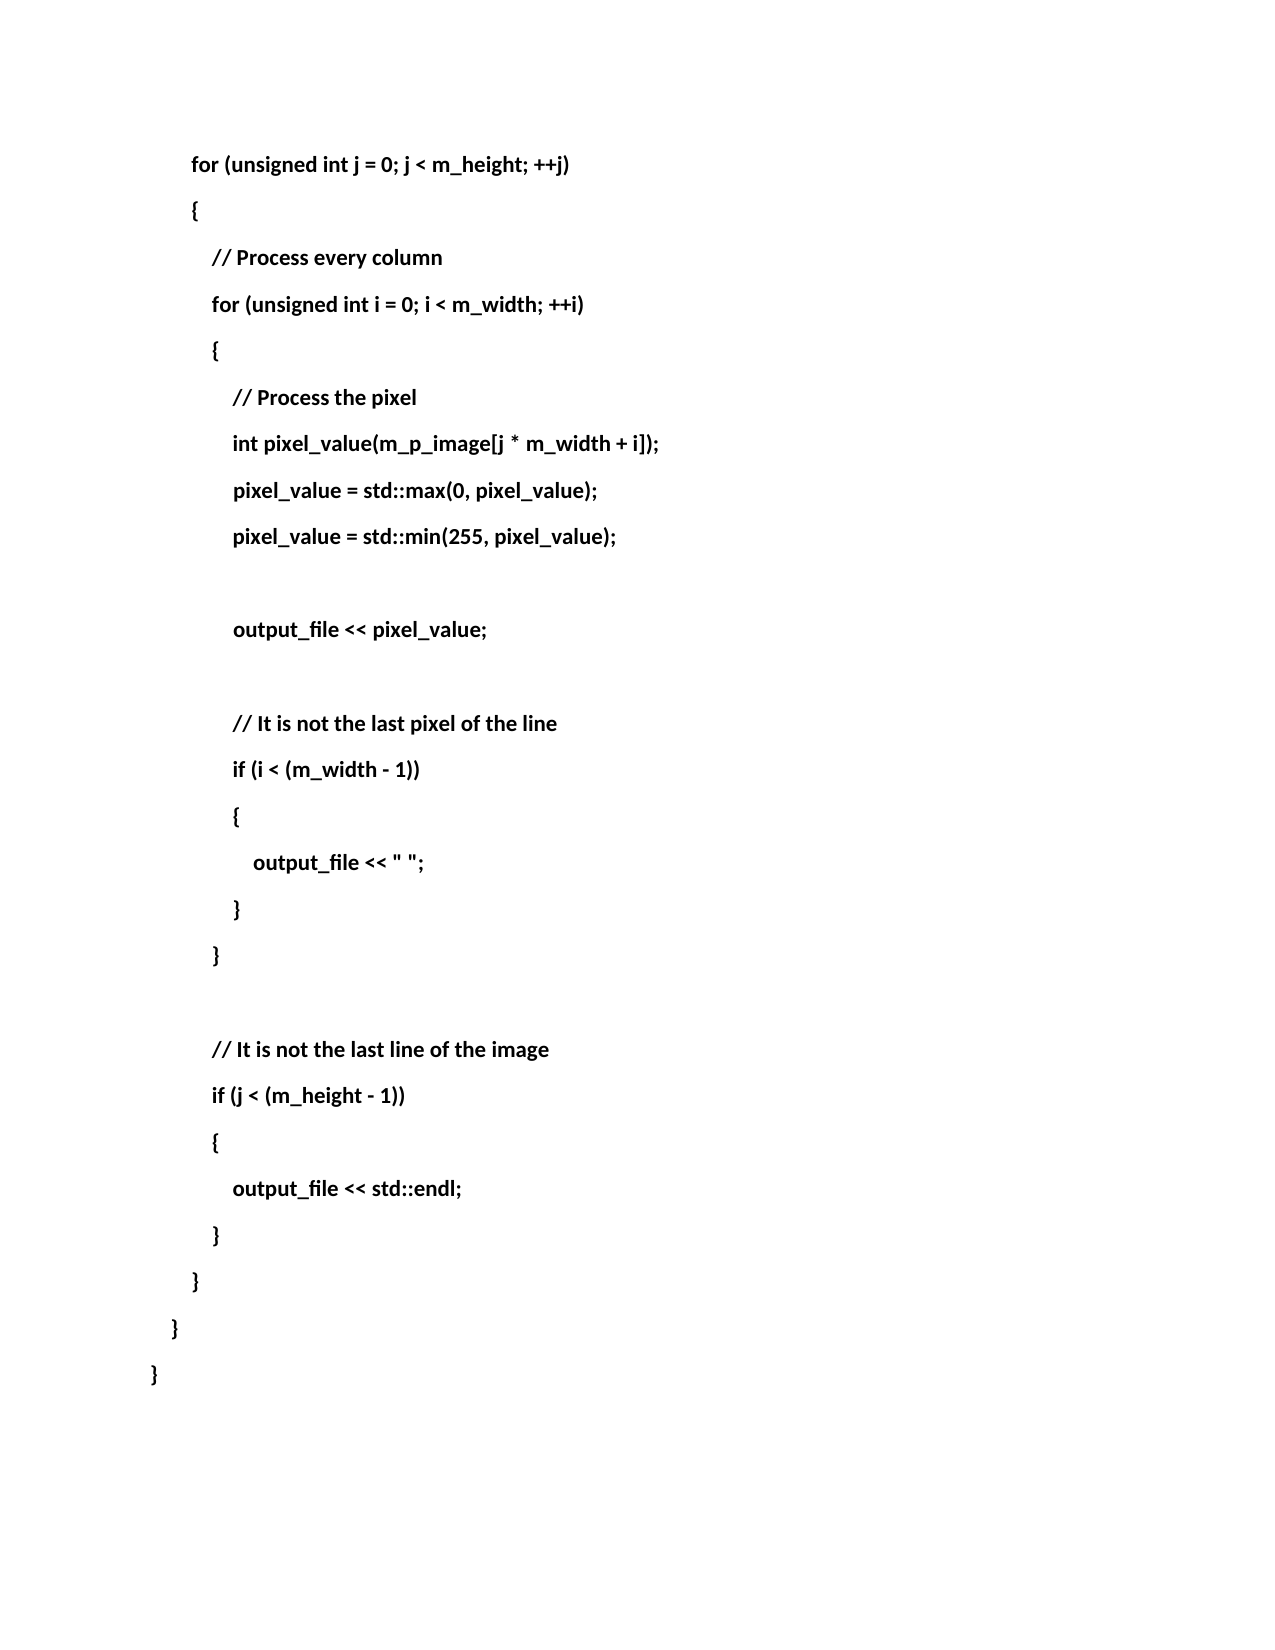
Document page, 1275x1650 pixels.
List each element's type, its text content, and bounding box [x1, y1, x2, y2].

text { [150, 336, 1125, 364]
text // It is not the last pixel of the line [150, 709, 1125, 737]
text } [150, 942, 1125, 969]
text // Process every column [150, 243, 1125, 271]
text } [150, 1314, 1125, 1342]
text } [150, 1221, 1125, 1249]
text pixel_value = std::min(255, pixel_value); [150, 522, 1125, 551]
text output_file << std::endl; [150, 1174, 1125, 1202]
text { [150, 197, 1125, 224]
text } [150, 1267, 1125, 1296]
text } [150, 895, 1125, 923]
text pixel_value = std::max(0, pixel_value); [150, 476, 1125, 504]
text { [150, 1128, 1125, 1156]
text { [150, 802, 1125, 830]
text output_file << pixel_value; [150, 616, 1125, 644]
text if (j < (m_height - 1)) [150, 1081, 1125, 1109]
text // It is not the last line of the image [150, 1035, 1125, 1063]
text for (unsigned int j = 0; j < m_height; ++j) [150, 150, 1125, 178]
text if (i < (m_width - 1)) [150, 755, 1125, 783]
text // Process the pixel [150, 383, 1125, 411]
text for (unsigned int i = 0; i < m_width; ++i) [150, 290, 1125, 318]
text output_file << " "; [150, 848, 1125, 876]
text int pixel_value(m_p_image[j * m_width + i]); [150, 429, 1125, 457]
text } [150, 1361, 1125, 1389]
